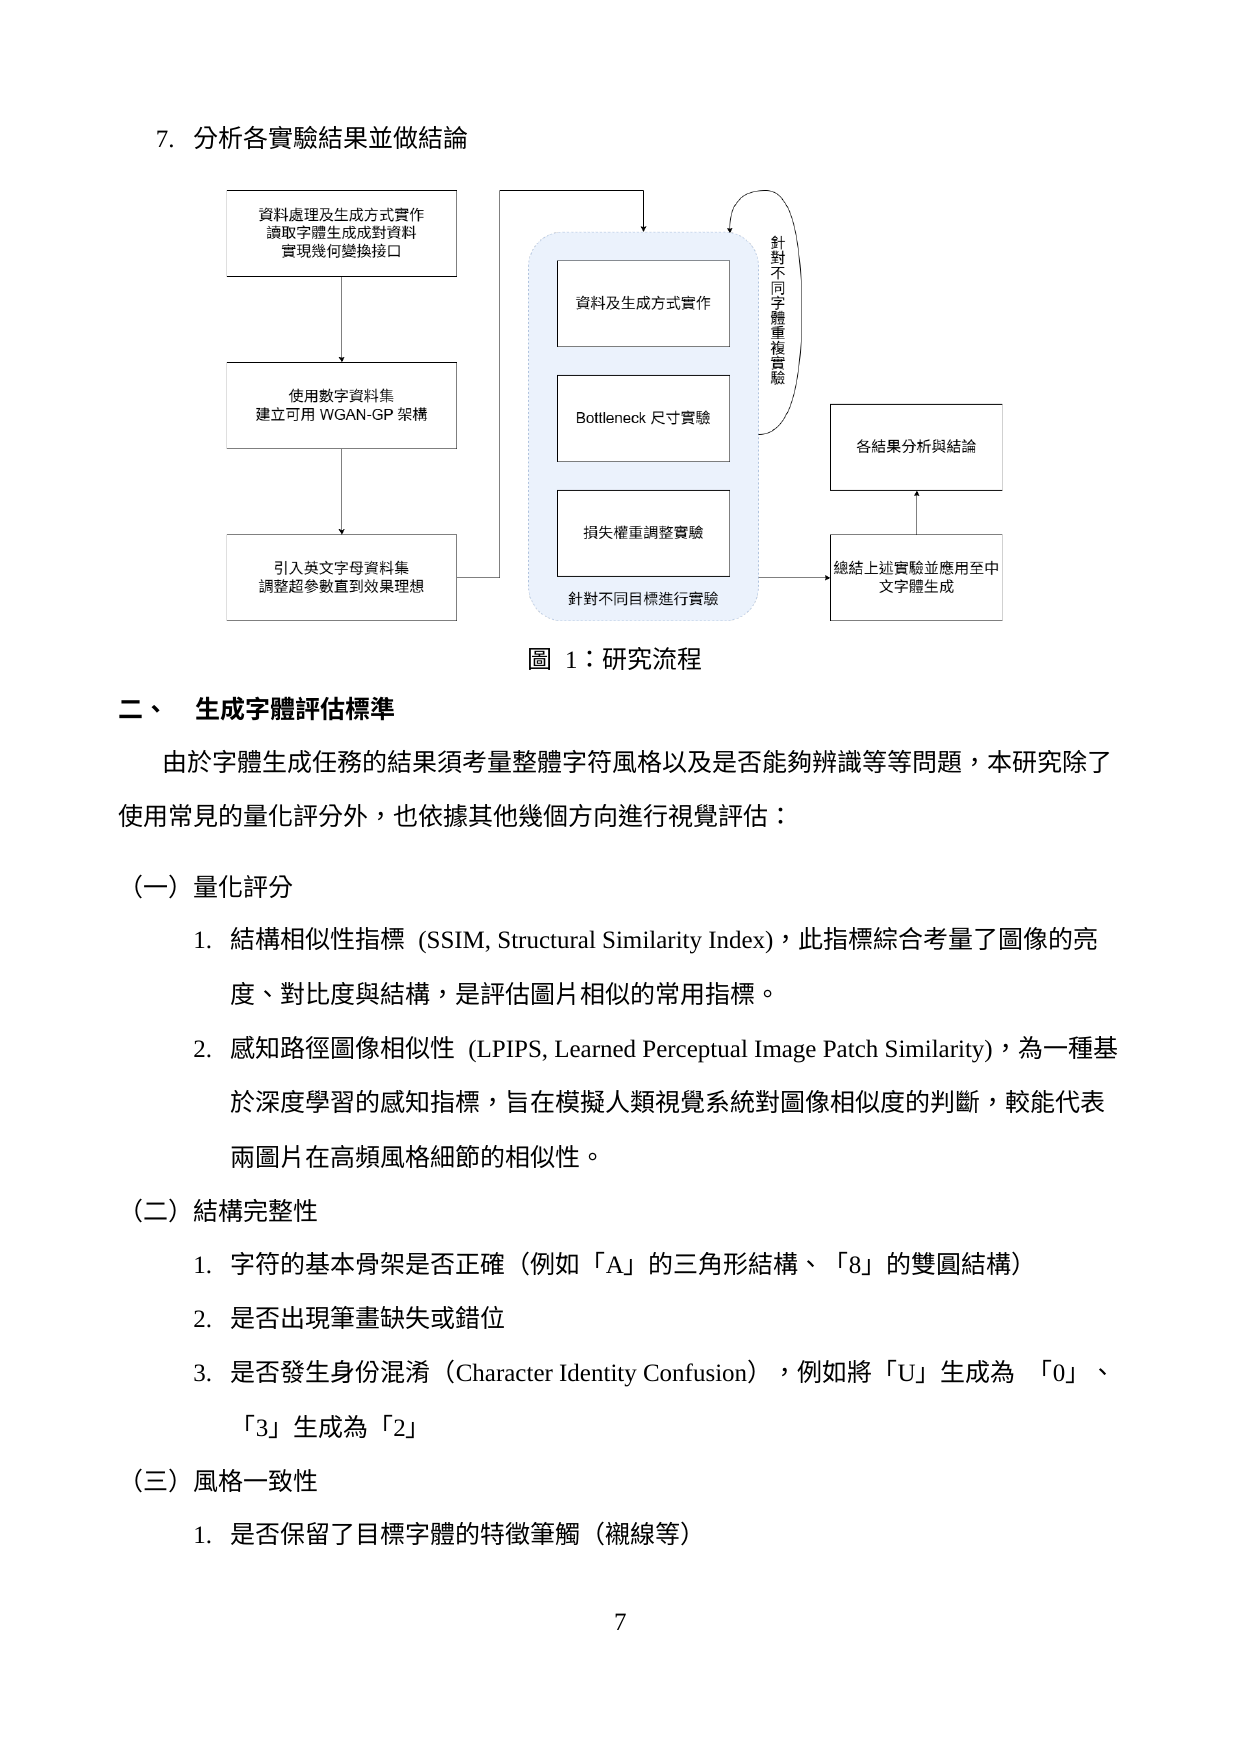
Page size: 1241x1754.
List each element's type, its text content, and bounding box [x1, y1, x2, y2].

list 結構相似性指標 (SSIM, Structural Similarity Index)，此指標綜合考量了圖像的亮度、對比度與結構，是評估圖片相似的常用指標。 [193, 920, 1122, 1010]
list 感知路徑圖像相似性 (LPIPS, Learned Perceptual Image Patch Similarity)，為一種基於深度學習的感知指標，旨在模擬人類視覺系統對圖像相似度的判斷，較能代表兩圖片在高頻風格細節的相似性。 [193, 1028, 1122, 1173]
subtitle 量化評分 [118, 867, 1122, 903]
list 分析各實驗結果並做結論 [156, 118, 1122, 675]
text 由於字體生成任務的結果須考量整體字符風格以及是否能夠辨識等等問題，本研究除了使用常見的量化評分外，也依據其他幾個方向進行視覺評估： [118, 742, 1122, 833]
picture [226, 185, 1003, 621]
subtitle 結構完整性 [118, 1192, 1122, 1228]
list 是否發生身份混淆（Character Identity Confusion），例如將「U」生成為 「0」、「3」生成為「2」 [193, 1353, 1122, 1443]
list 是否保留了目標字體的特徵筆觸（襯線等） [193, 1514, 1122, 1550]
list 字符的基本骨架是否正確（例如「A」的三角形結構、「8」的雙圓結構） [193, 1244, 1122, 1280]
subtitle 風格一致性 [118, 1462, 1122, 1498]
list 圖 1：研究流程 [193, 186, 1036, 675]
list 是否出現筆畫缺失或錯位 [193, 1298, 1122, 1335]
subtitle 生成字體評估標準 [118, 690, 1122, 726]
